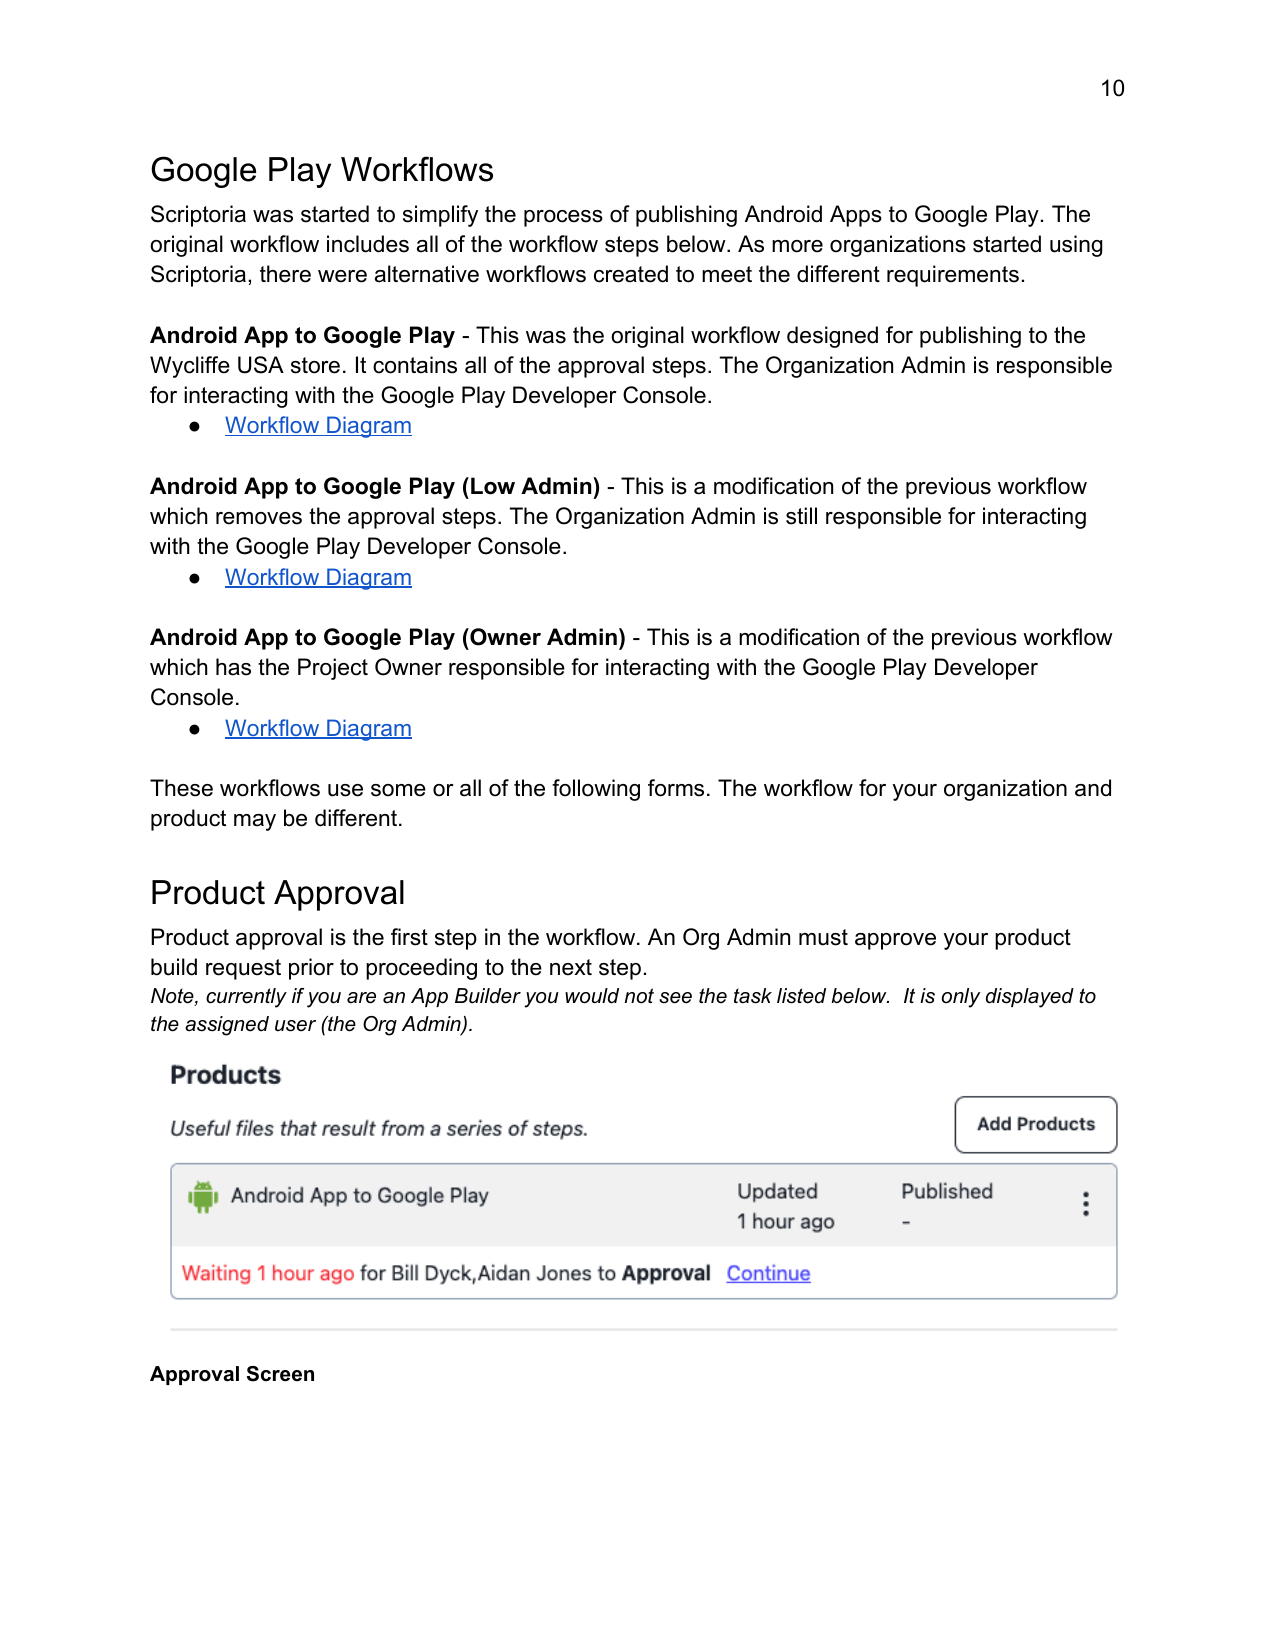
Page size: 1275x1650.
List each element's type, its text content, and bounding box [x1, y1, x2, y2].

text Android App to Google Play (Low Admin) - This is a modification of the previous workflow which removes the approval steps. The Organization Admin is still responsible for interacting with the Google Play Developer Console. [150, 473, 1125, 559]
subtitle Product Approval [150, 873, 1125, 911]
text Android App to Google Play (Owner Admin) - This is a modification of the previous workflow which has the Project Owner responsible for interacting with the Google Play Developer Console. [150, 624, 1125, 711]
text Note, currently if you are an App Builder you would not see the task listed below. It is only displayed to the assigned user (the Org Admin). [150, 984, 1125, 1036]
list Workflow Diagram [187, 714, 1125, 741]
list Workflow Diagram [187, 412, 1125, 439]
subtitle Google Play Workflows [150, 150, 1125, 188]
text Android App to Google Play - This was the original workflow designed for publishing to the Wycliffe USA store. It contains all of the approval steps. The Organization Admin is responsible for interacting with the Google Play Developer Console. [150, 322, 1125, 408]
text Product approval is the first step in the workflow. An Org Admin must approve your product build request prior to proceeding to the next step. [150, 924, 1125, 980]
text Scriptoria was started to simplify the process of publishing Android Apps to Google Play. The original workflow includes all of the workflow steps below. As more organizations started using Scriptoria, there were alternative workflows created to meet the different requirements. [150, 201, 1125, 288]
text Approval Screen [150, 1362, 1125, 1386]
picture [150, 1039, 1125, 1331]
list Workflow Diagram [187, 563, 1125, 590]
text These workflows use some or all of the following forms. The workflow for your organization and product may be different. [150, 775, 1125, 831]
